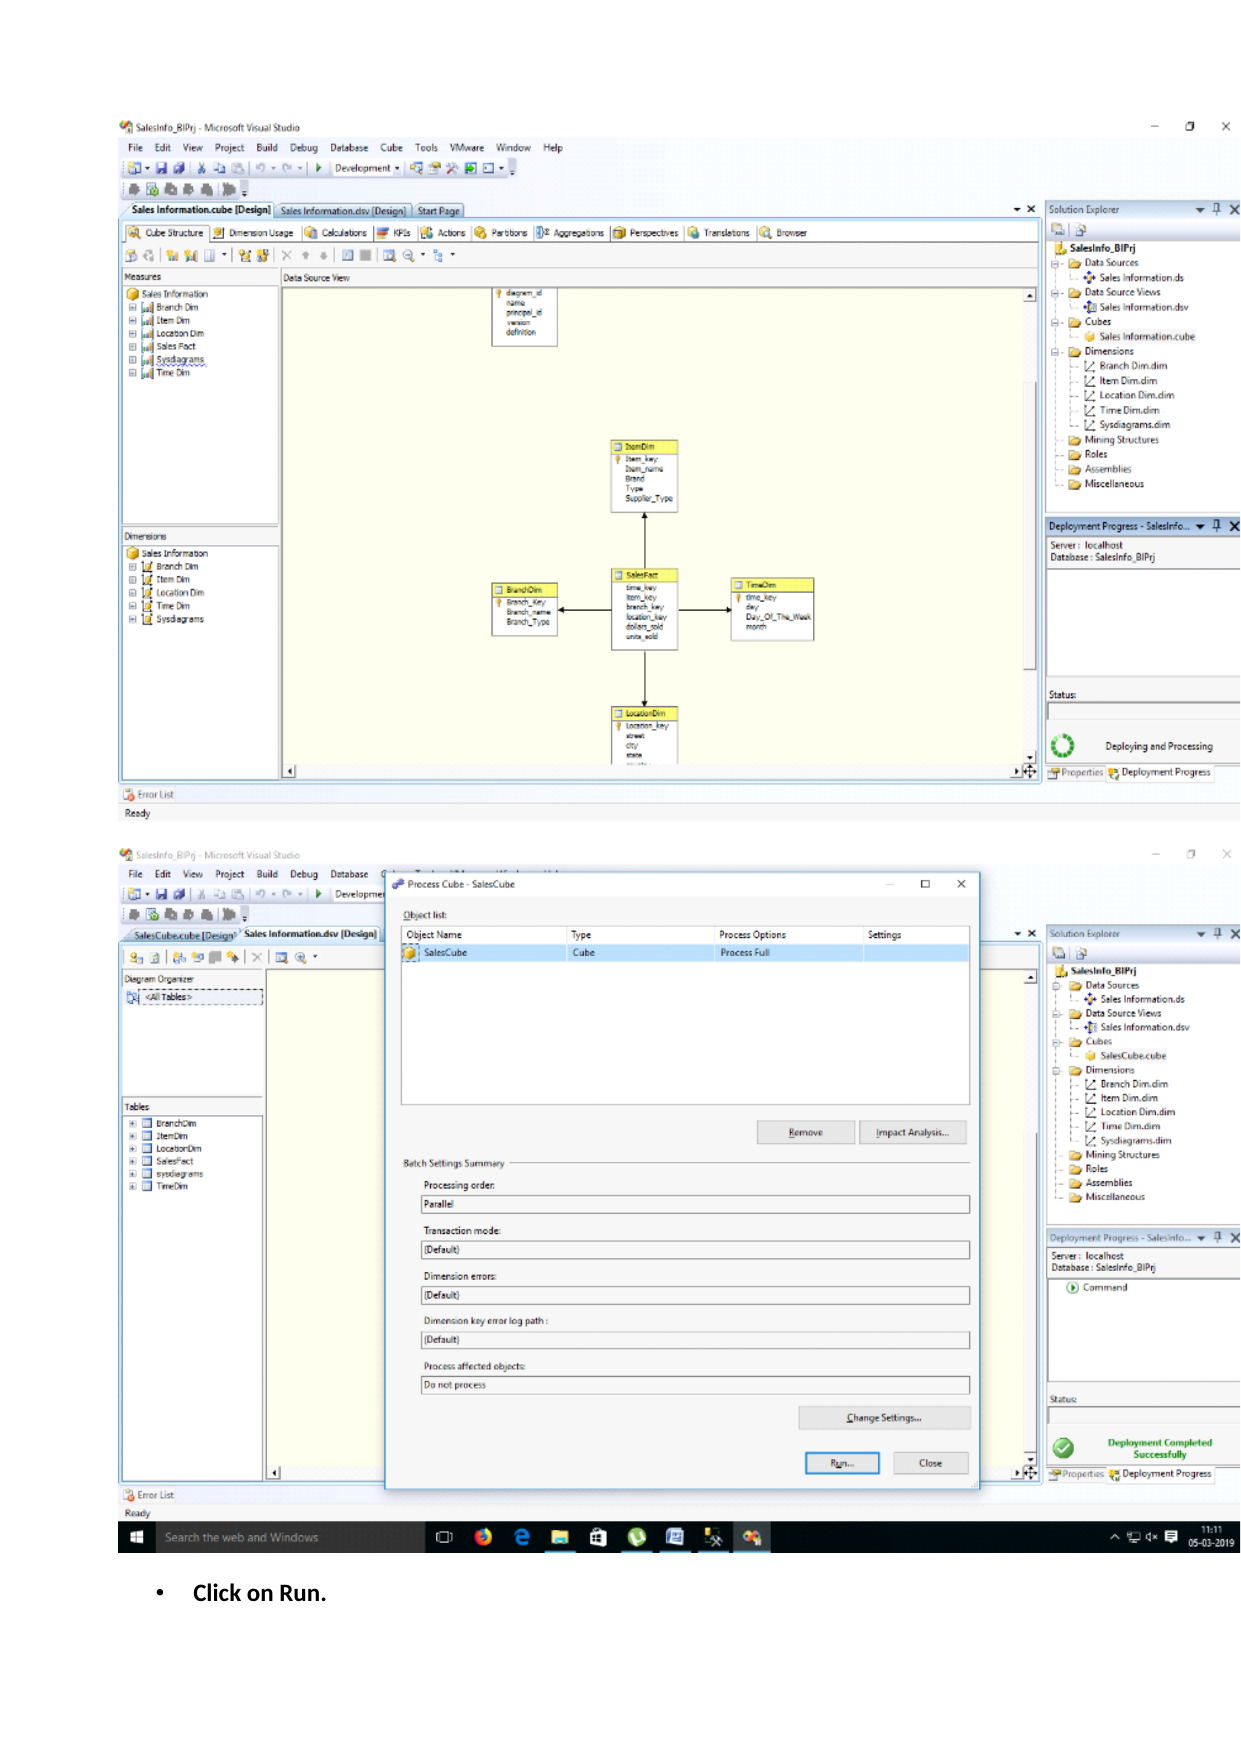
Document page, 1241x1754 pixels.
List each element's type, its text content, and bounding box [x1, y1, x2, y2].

list Click on Run. [156, 1577, 1122, 1608]
